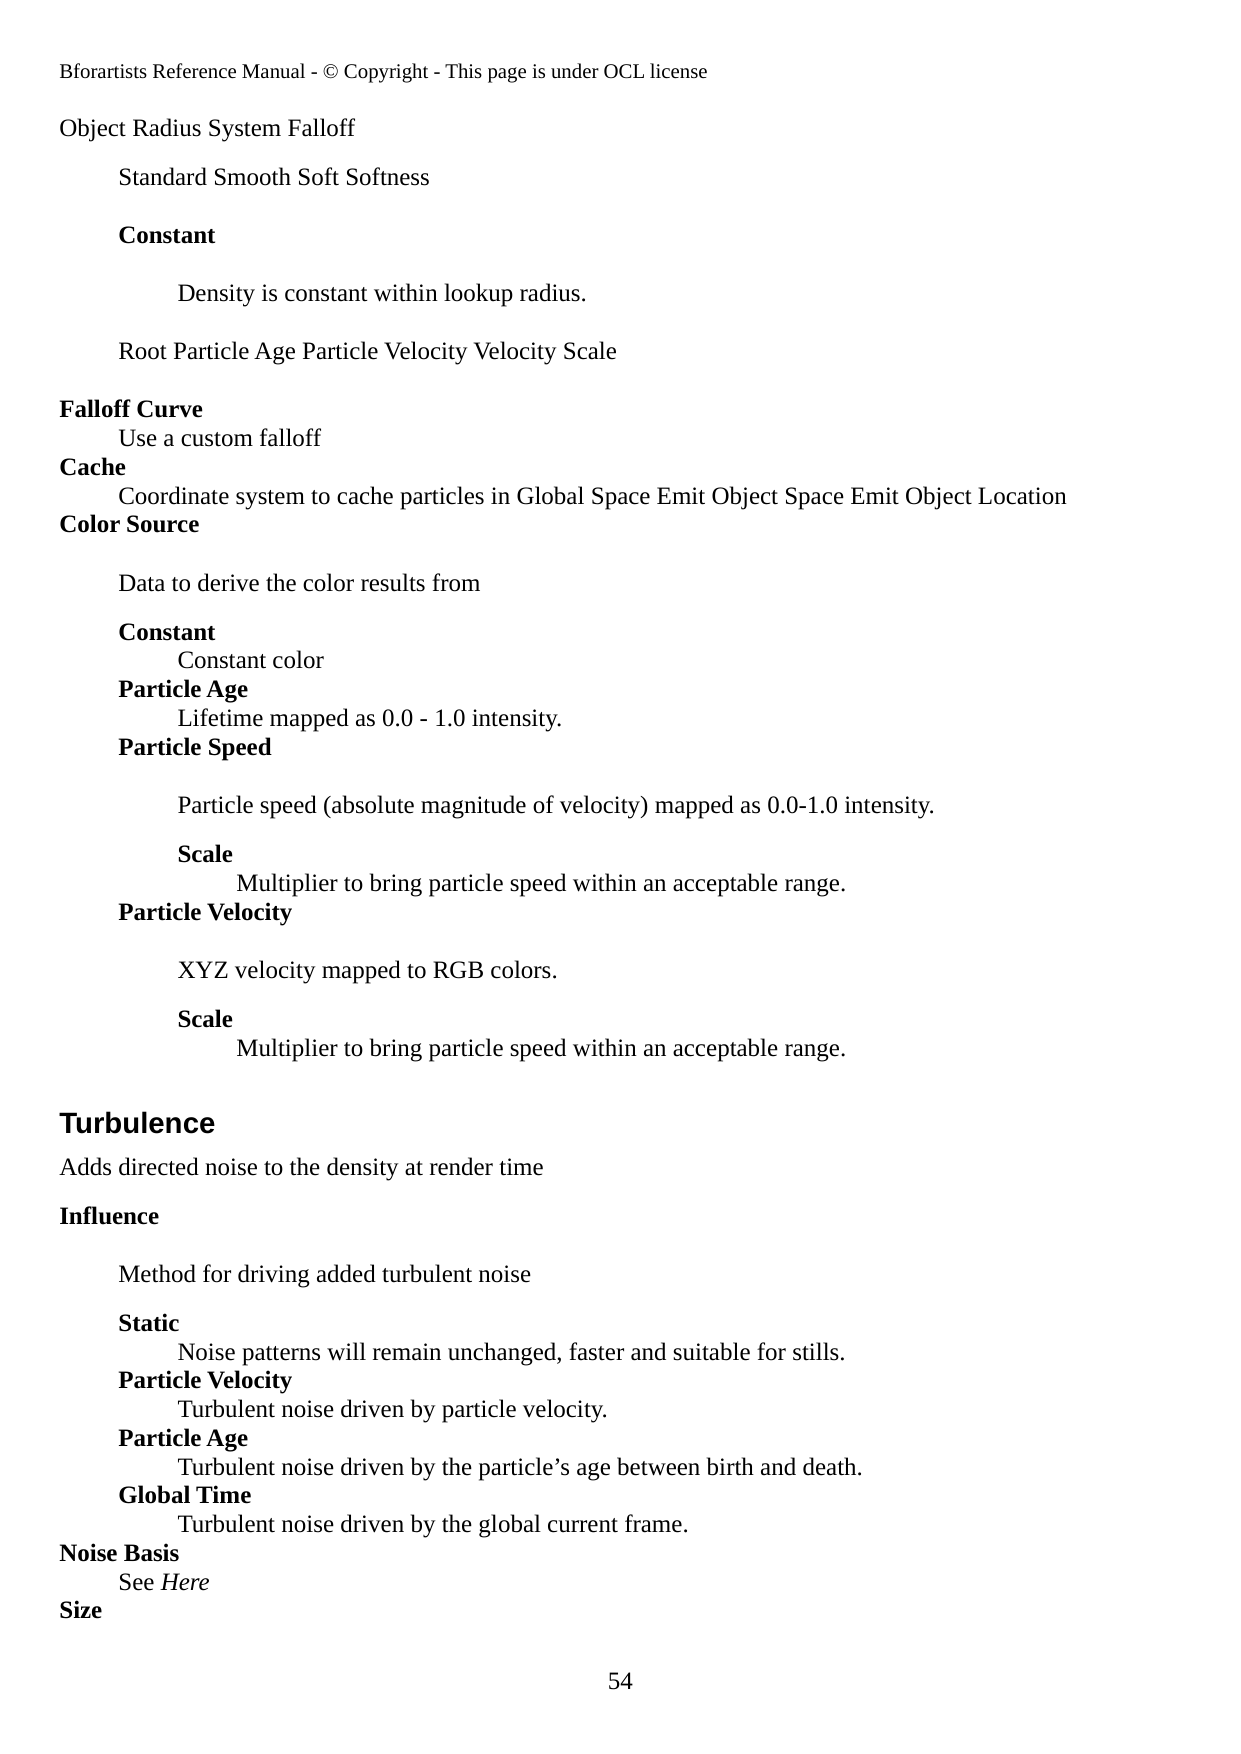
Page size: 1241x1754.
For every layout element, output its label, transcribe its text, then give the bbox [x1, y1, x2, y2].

text Object Radius System Falloff [59, 113, 1181, 141]
text Data to derive the color results from [118, 568, 1181, 597]
subtitle Scale [177, 839, 1181, 868]
subtitle Particle Age [118, 674, 1181, 703]
list Turbulent noise driven by the global current frame. [177, 1509, 1181, 1538]
list Multiplier to bring particle speed within an acceptable range. [236, 868, 1181, 897]
text Root Particle Age Particle Velocity Velocity Scale [118, 336, 1122, 365]
list Turbulent noise driven by the particle’s age between birth and death. [177, 1452, 1181, 1481]
subtitle Constant [118, 220, 1122, 249]
subtitle Particle Speed [118, 732, 1181, 761]
list Use a custom falloff [118, 423, 1181, 452]
subtitle Turbulence [59, 1106, 1181, 1139]
text Method for driving added turbulent noise [118, 1259, 1181, 1288]
list Multiplier to bring particle speed within an acceptable range. [236, 1033, 1181, 1061]
text Adds directed noise to the density at render time [59, 1152, 1181, 1181]
list Coordinate system to cache particles in Global Space Emit Object Space Emit Object Location [118, 481, 1181, 509]
subtitle Global Time [118, 1481, 1181, 1509]
subtitle Particle Velocity [118, 897, 1181, 925]
list Turbulent noise driven by particle velocity. [177, 1394, 1181, 1423]
subtitle Color Source [59, 509, 1181, 538]
subtitle Static [118, 1308, 1181, 1337]
subtitle Cache [59, 452, 1181, 481]
subtitle Constant [118, 617, 1181, 646]
text Standard Smooth Soft Softness [118, 162, 1122, 190]
subtitle Size [59, 1596, 1181, 1624]
subtitle Influence [59, 1201, 1181, 1229]
list Noise patterns will remain unchanged, faster and suitable for stills. [177, 1337, 1181, 1366]
subtitle Noise Basis [59, 1538, 1181, 1567]
list Constant color [177, 646, 1181, 674]
subtitle Falloff Curve [59, 394, 1181, 423]
list Lifetime mapped as 0.0 - 1.0 intensity. [177, 703, 1181, 732]
text Particle speed (absolute magnitude of velocity) mapped as 0.0-1.0 intensity. [177, 790, 1181, 819]
text XYZ velocity mapped to RGB colors. [177, 955, 1181, 984]
subtitle Particle Age [118, 1423, 1181, 1452]
list Density is constant within lookup radius. [177, 278, 1122, 307]
subtitle Scale [177, 1004, 1181, 1033]
subtitle Particle Velocity [118, 1366, 1181, 1394]
list See Here [118, 1567, 1181, 1596]
